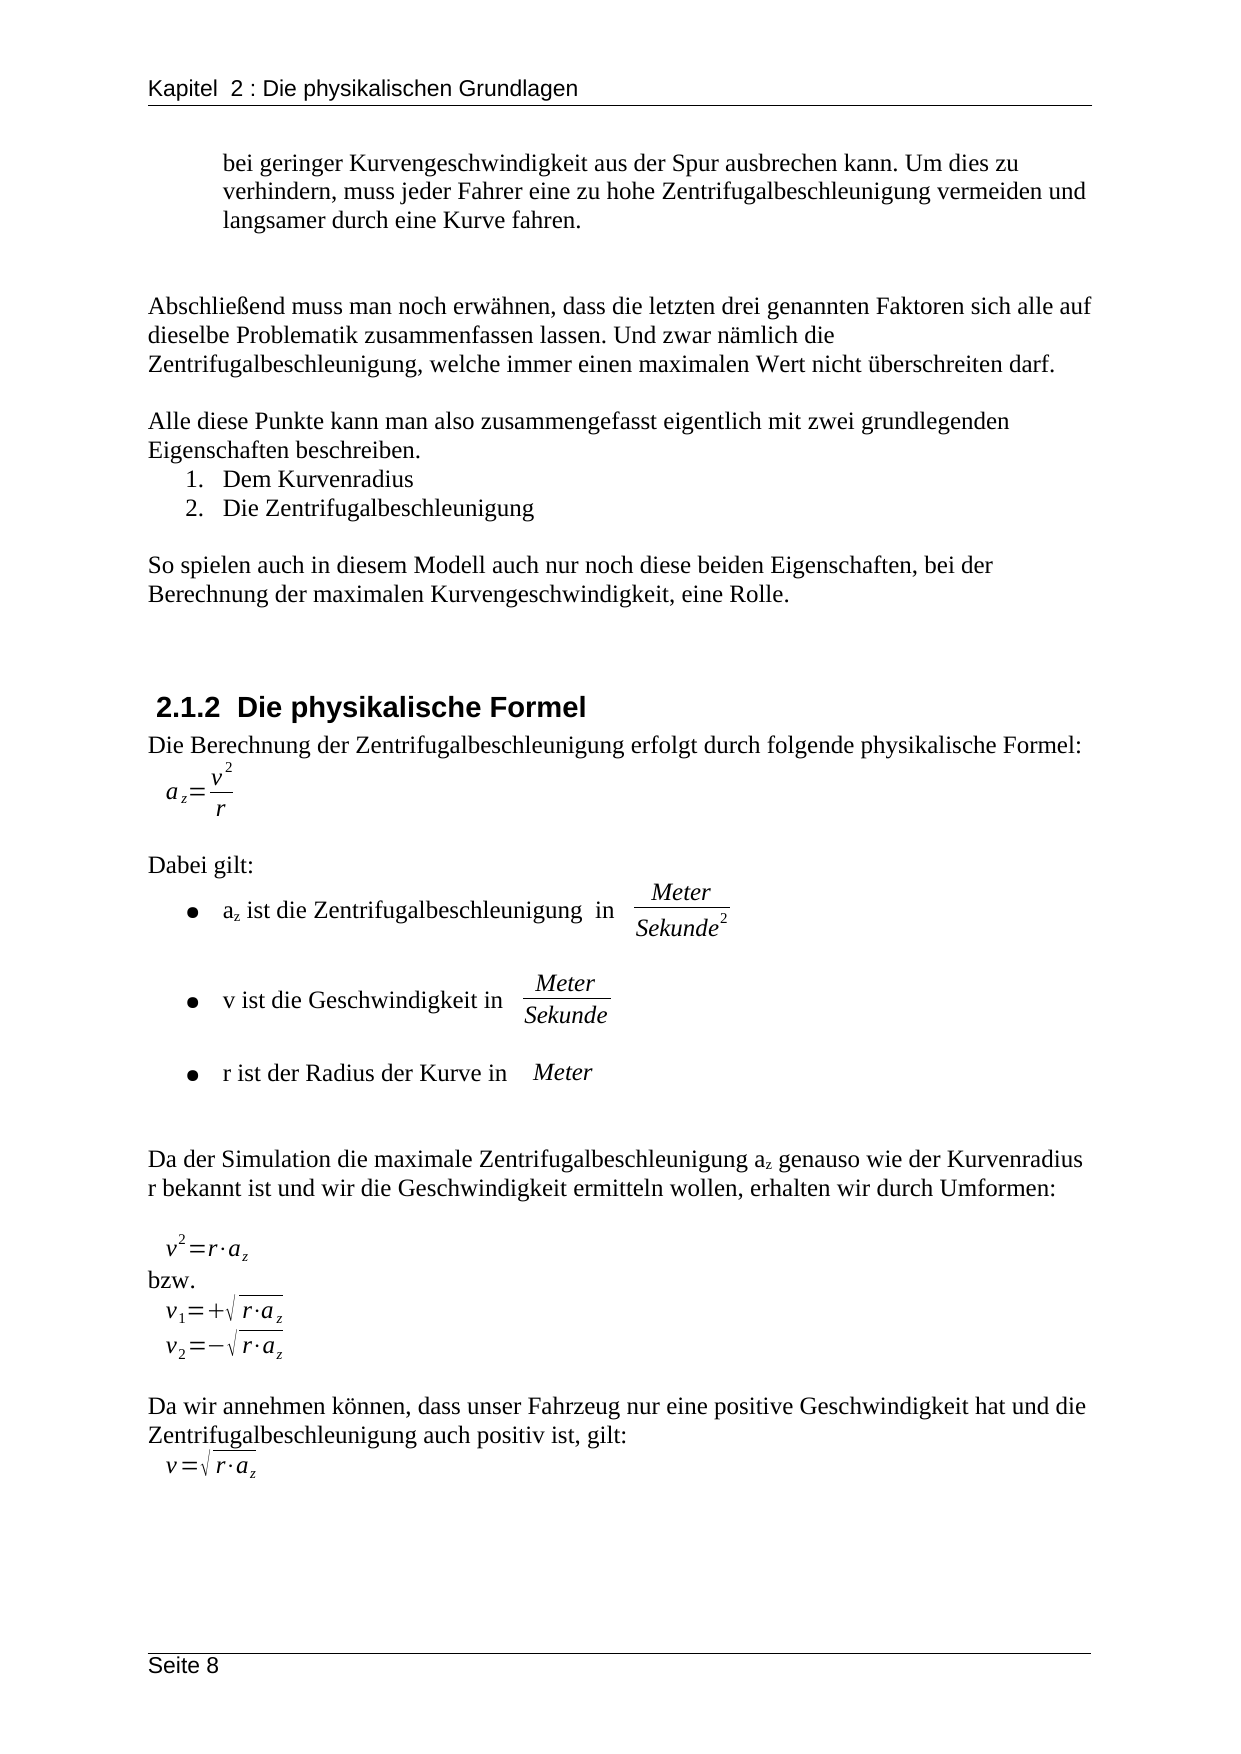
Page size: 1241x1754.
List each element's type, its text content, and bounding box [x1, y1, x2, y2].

text So spielen auch in diesem Modell auch nur noch diese beiden Eigenschaften, bei der Berechnung der maximalen Kurvengeschwindigkeit, eine Rolle. [148, 550, 1092, 608]
list Dem Kurvenradius [185, 464, 1092, 493]
list bei geringer Kurvengeschwindigkeit aus der Spur ausbrechen kann. Um dies zu verhindern, muss jeder Fahrer eine zu hohe Zentrifugalbeschleunigung vermeiden und langsamer durch eine Kurve fahren. [185, 148, 1092, 234]
subtitle Die physikalische Formel [148, 690, 1092, 724]
list Die Zentrifugalbeschleunigung [185, 493, 1092, 521]
text Da der Simulation die maximale Zentrifugalbeschleunigung az genauso wie der Kurvenradius r bekannt ist und wir die Geschwindigkeit ermitteln wollen, erhalten wir durch Umformen: [148, 1144, 1092, 1201]
text Da wir annehmen können, dass unser Fahrzeug nur eine positive Geschwindigkeit hat und die Zentrifugalbeschleunigung auch positiv ist, gilt: [148, 1391, 1092, 1448]
text Alle diese Punkte kann man also zusammengefasst eigentlich mit zwei grundlegenden Eigenschaften beschreiben. [148, 406, 1092, 464]
text Dabei gilt: [148, 850, 1092, 879]
list r ist der Radius der Kurve in [185, 1058, 1092, 1086]
list az ist die Zentrifugalbeschleunigung in [185, 879, 1092, 970]
text Die Berechnung der Zentrifugalbeschleunigung erfolgt durch folgende physikalische Formel: [148, 730, 1092, 759]
text bzw. [148, 1265, 1092, 1294]
text Abschließend muss man noch erwähnen, dass die letzten drei genannten Faktoren sich alle auf dieselbe Problematik zusammenfassen lassen. Und zwar nämlich die Zentrifugalbeschleunigung, welche immer einen maximalen Wert nicht überschreiten darf. [148, 291, 1092, 378]
list v ist die Geschwindigkeit in [185, 970, 1092, 1058]
